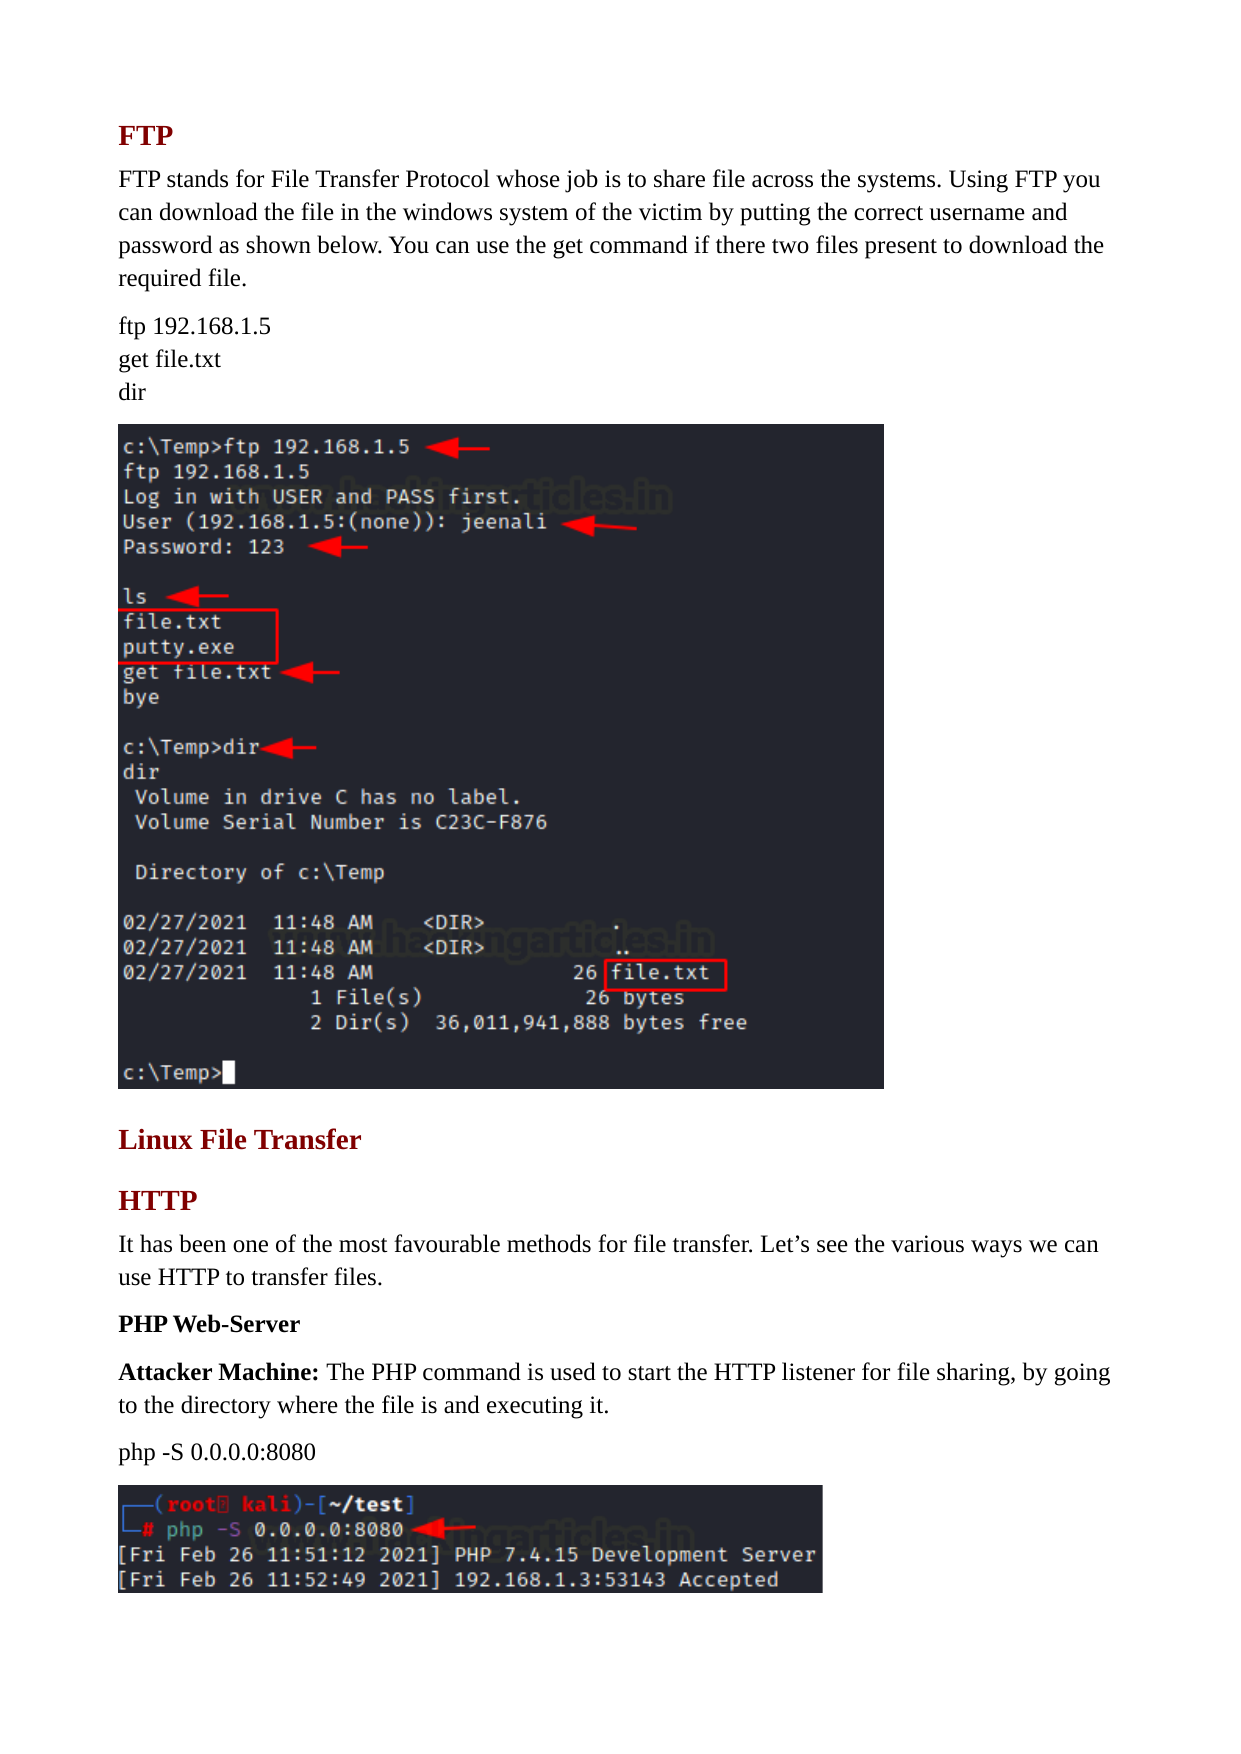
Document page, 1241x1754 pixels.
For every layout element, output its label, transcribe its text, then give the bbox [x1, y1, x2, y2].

text Attacker Machine: The PHP command is used to start the HTTP listener for file sharing, by going to the directory where the file is and executing it. [118, 1357, 1122, 1419]
text get file.txt [118, 344, 1122, 373]
picture [118, 424, 884, 1089]
picture [118, 1485, 823, 1593]
subtitle Linux File Transfer [118, 1122, 1122, 1156]
text dir [118, 377, 1122, 406]
text ftp 192.168.1.5 [118, 311, 1122, 339]
text It has been one of the most favourable methods for file transfer. Let’s see the various ways we can use HTTP to transfer files. [118, 1229, 1122, 1290]
text php -S 0.0.0.0:8080 [118, 1437, 1122, 1466]
text FTP stands for File Transfer Protocol whose job is to share file across the systems. Using FTP you can download the file in the windows system of the victim by putting the correct username and password as shown below. You can use the get command if there two files present to download the required file. [118, 164, 1122, 292]
text PHP Web-Server [118, 1309, 1122, 1338]
subtitle FTP [118, 118, 1122, 152]
subtitle HTTP [118, 1183, 1122, 1216]
